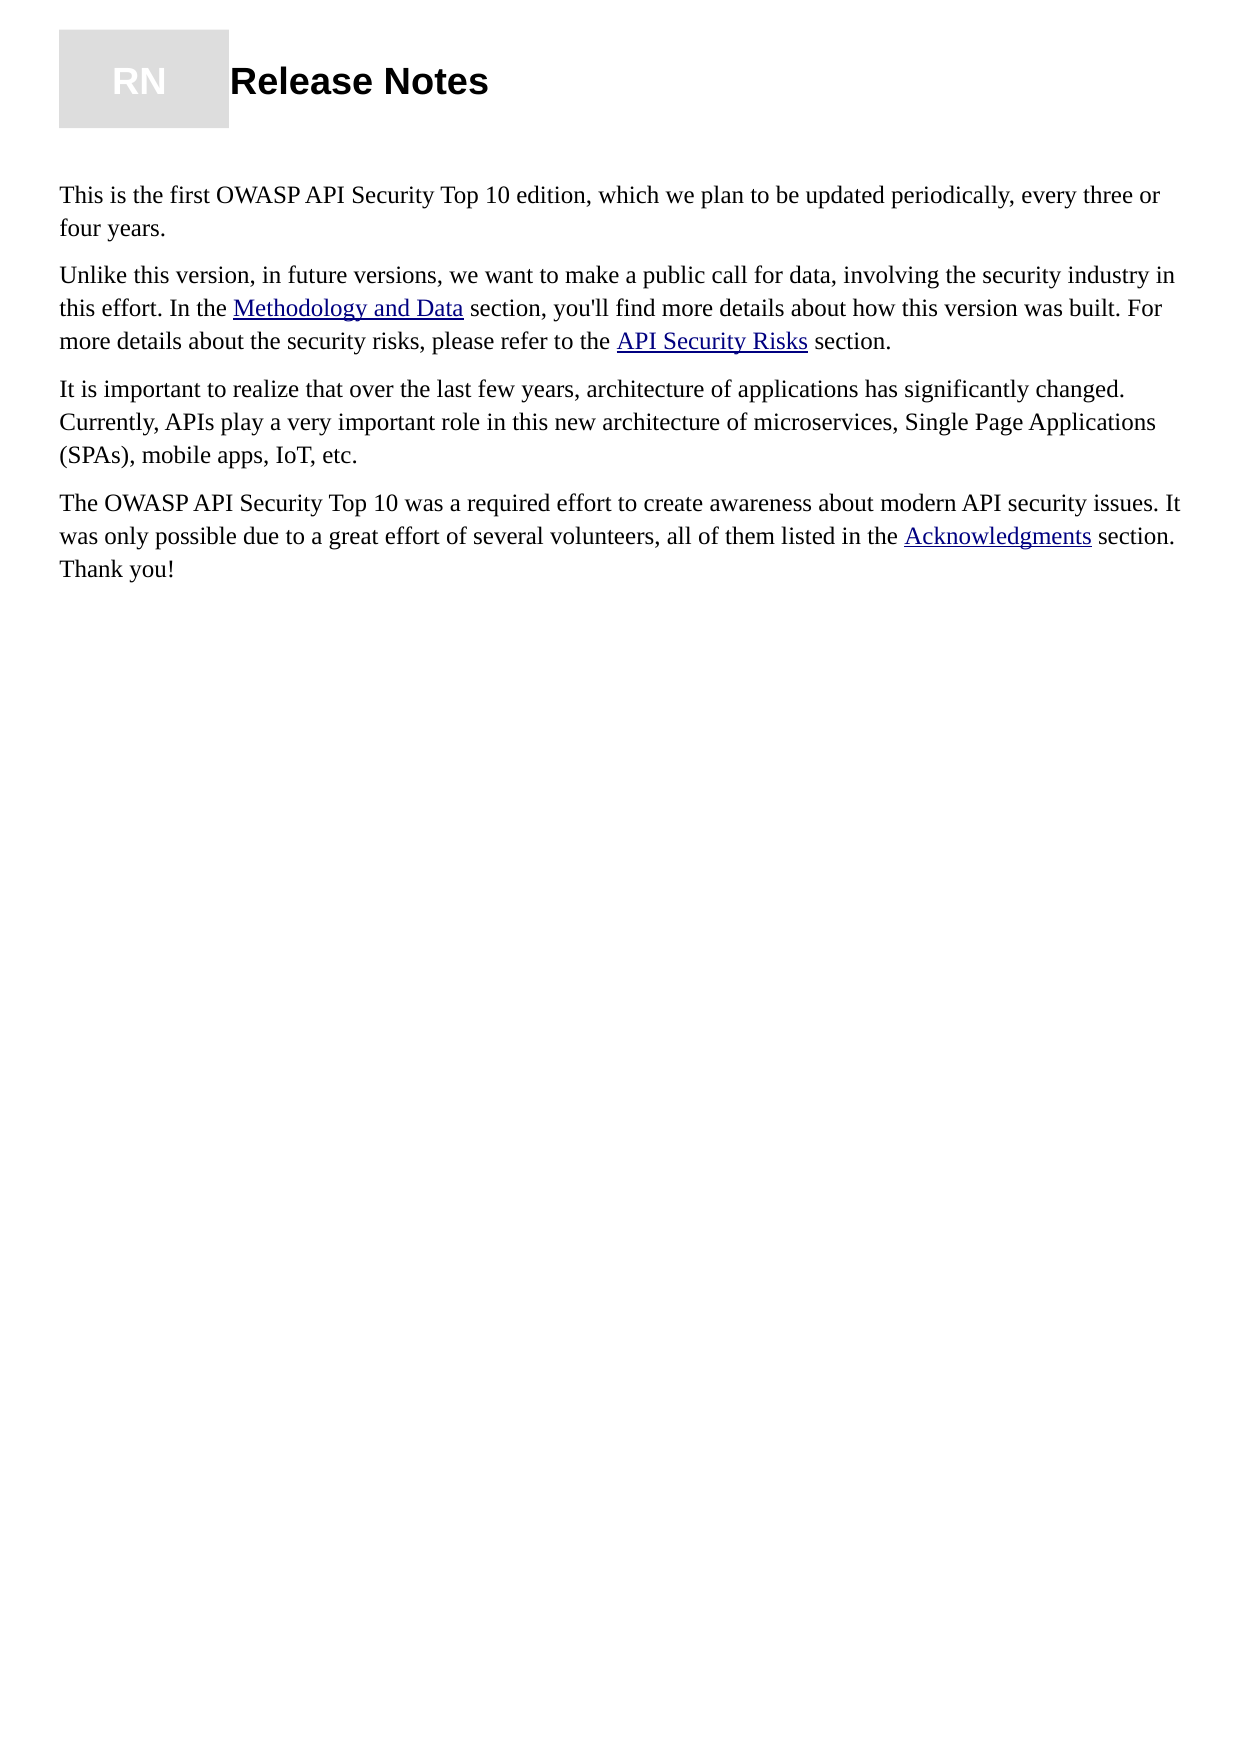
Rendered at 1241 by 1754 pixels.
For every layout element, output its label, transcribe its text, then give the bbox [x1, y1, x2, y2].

text Unlike this version, in future versions, we want to make a public call for data, involving the security industry in this effort. In the Methodology and Data section, you'll find more details about how this version was built. For more details about the security risks, please refer to the API Security Risks section. [59, 260, 1181, 355]
text The OWASP API Security Top 10 was a required effort to create awareness about modern API security issues. It was only possible due to a great effort of several volunteers, all of them listed in the Acknowledgments section. Thank you! [59, 488, 1181, 582]
text It is important to realize that over the last few years, architecture of applications has significantly changed. Currently, APIs play a very important role in this new architecture of microservices, Single Page Applications (SPAs), mobile apps, IoT, etc. [59, 374, 1181, 469]
text This is the first OWASP API Security Top 10 edition, which we plan to be updated periodically, every three or four years. [59, 180, 1181, 242]
